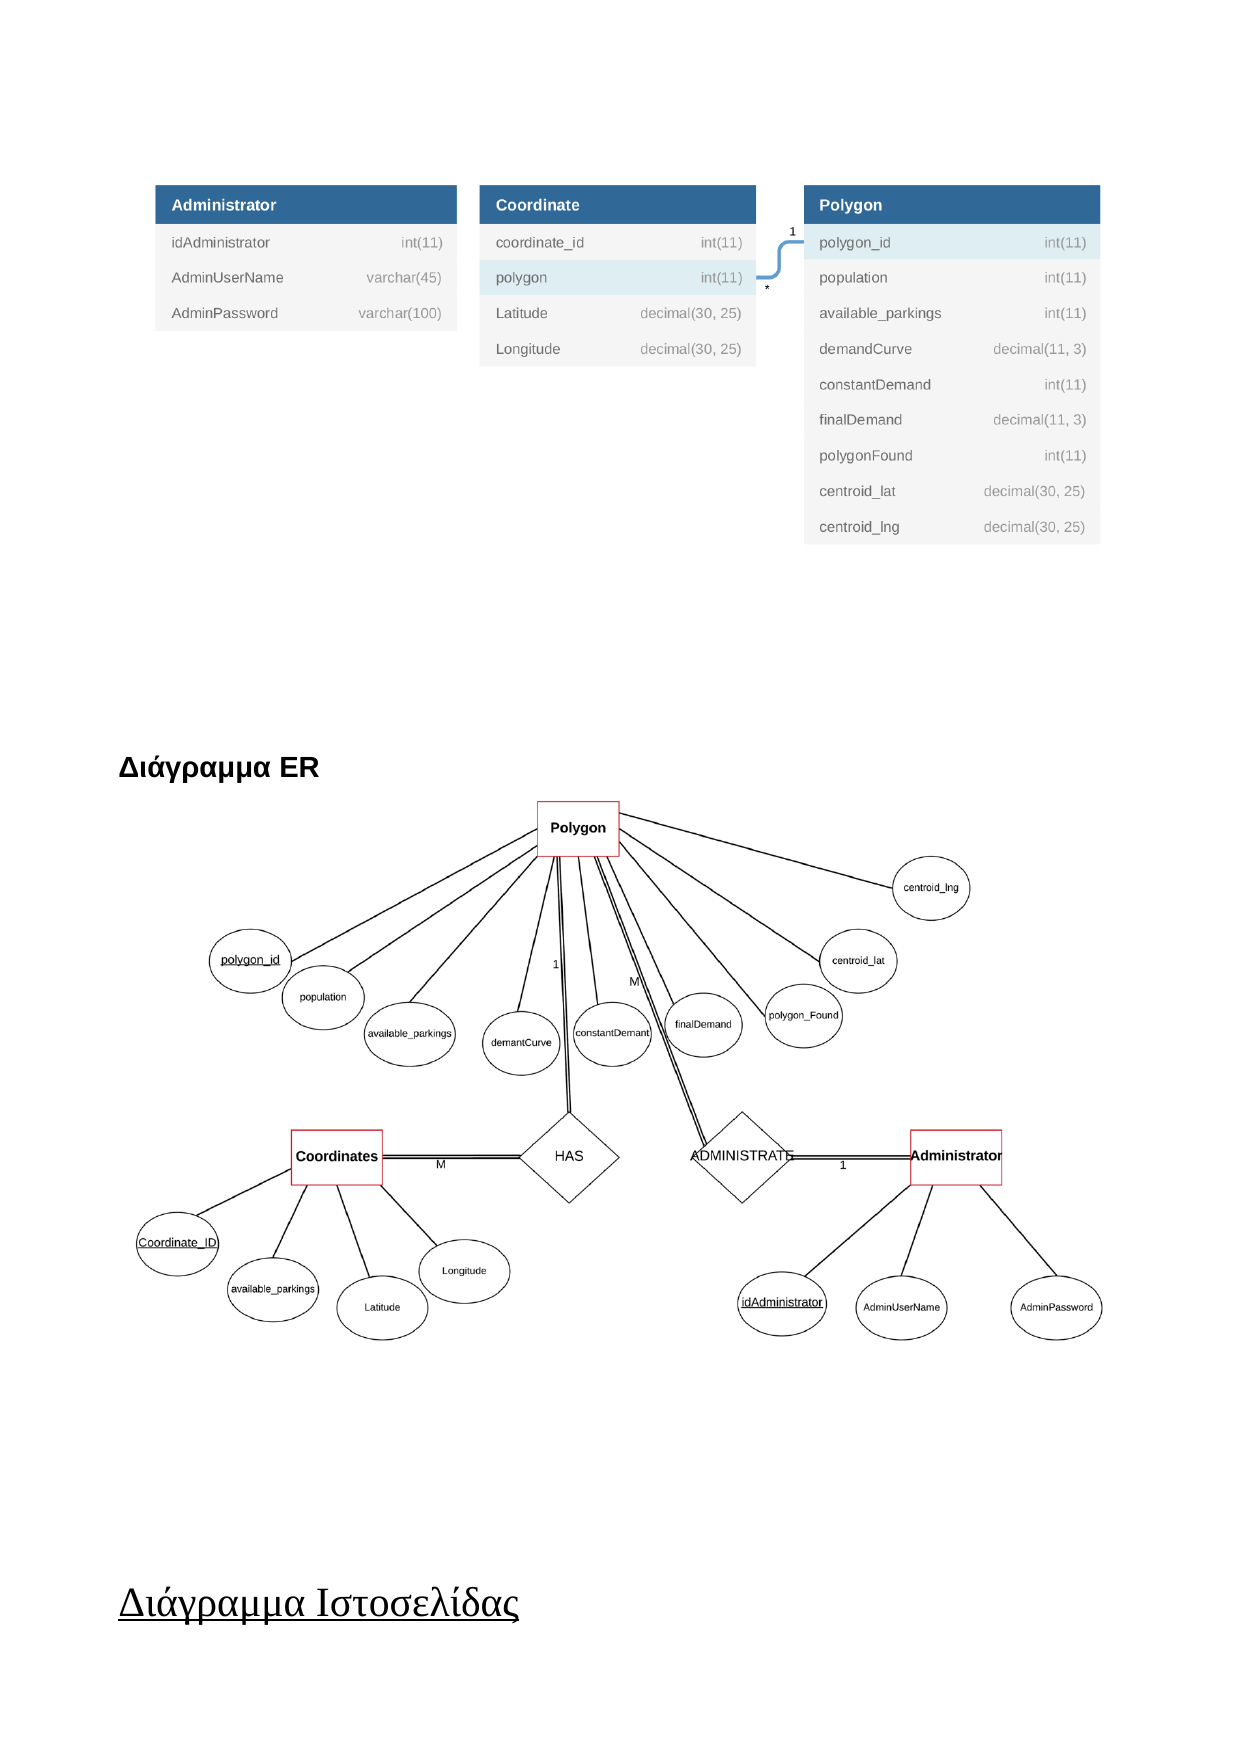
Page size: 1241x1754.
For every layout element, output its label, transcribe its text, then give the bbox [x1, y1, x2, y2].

subtitle Διάγραμμα ER [118, 750, 1122, 784]
text Διάγραμμα Ιστοσελίδας [118, 1578, 1122, 1626]
